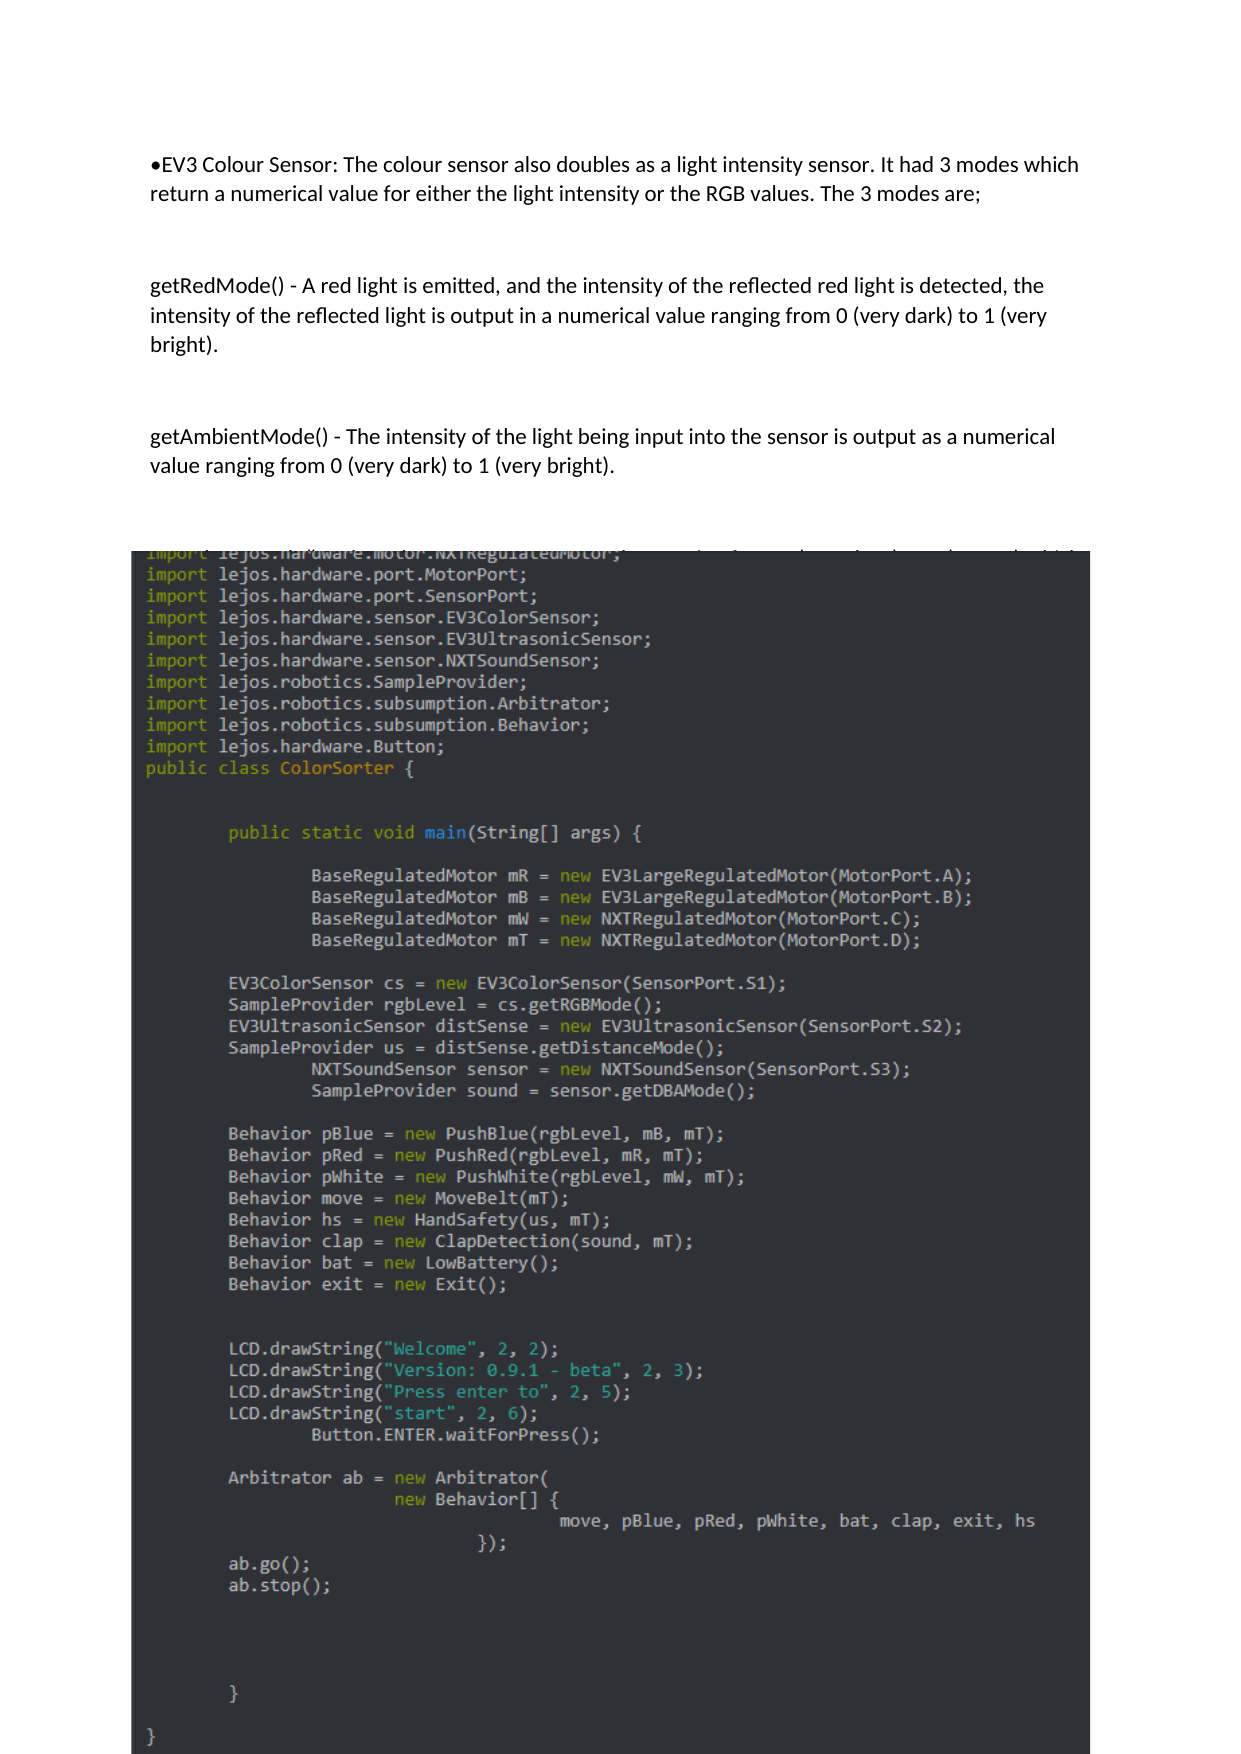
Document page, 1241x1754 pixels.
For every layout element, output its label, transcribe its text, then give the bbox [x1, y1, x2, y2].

text getColorIDMode() – The colour sensor returns a value ranging from 0 (no colour) to 7 (Brown) which matches the colour id of the colour which is detected. [150, 544, 1090, 551]
text getRedMode() - A red light is emitted, and the intensity of the reflected red light is detected, the intensity of the reflected light is output in a numerical value ranging from 0 (very dark) to 1 (very bright). [150, 271, 1090, 358]
text getAmbientMode() - The intensity of the light being input into the sensor is output as a numerical value ranging from 0 (very dark) to 1 (very bright). [150, 422, 1090, 480]
text •EV3 Colour Sensor: The colour sensor also doubles as a light intensity sensor. It had 3 modes which return a numerical value for either the light intensity or the RGB values. The 3 modes are; [150, 150, 1090, 207]
